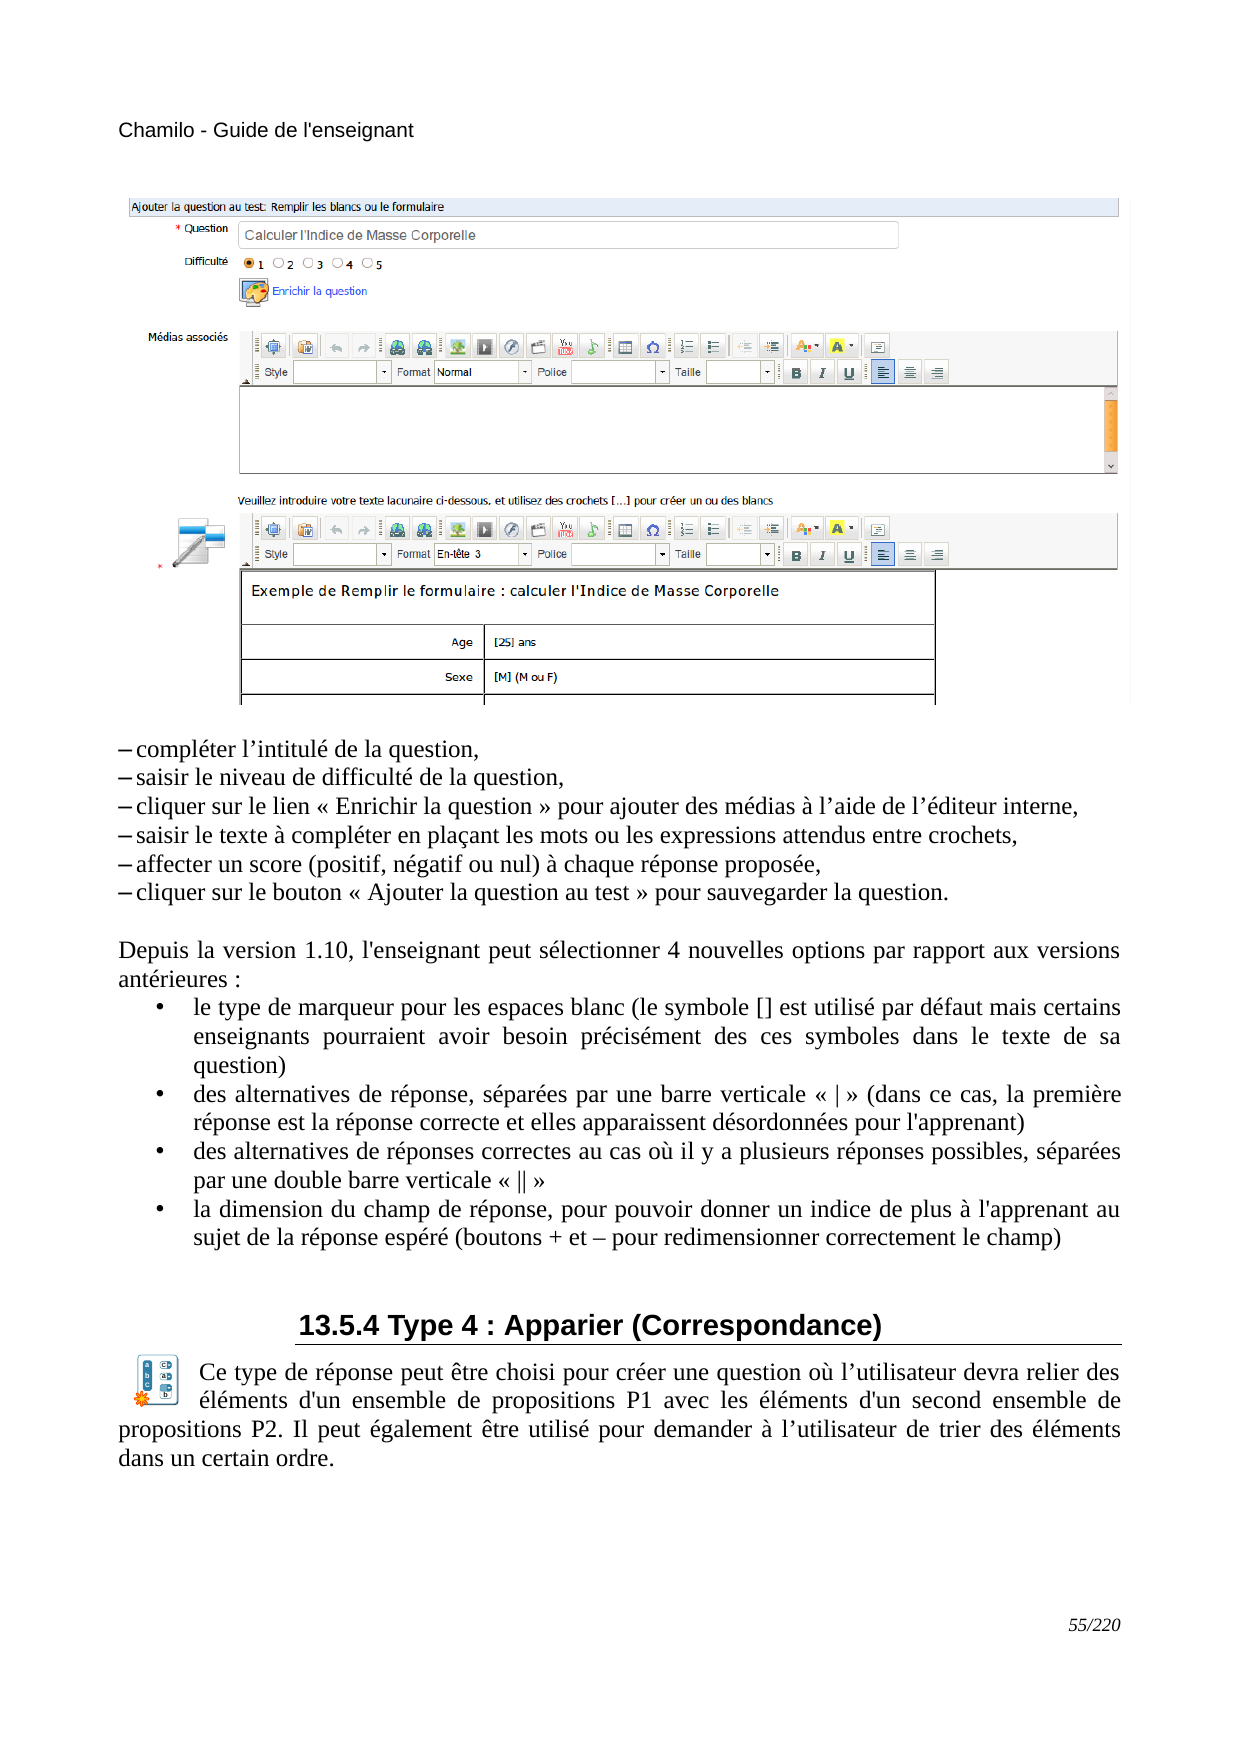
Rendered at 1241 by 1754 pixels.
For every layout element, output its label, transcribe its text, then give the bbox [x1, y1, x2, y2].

subtitle Type 4 : Apparier (Correspondance) [295, 1305, 1122, 1344]
list des alternatives de réponse, séparées par une barre verticale « | » (dans ce cas, la première réponse est la réponse correcte et elles apparaissent désordonnées pour l'apprenant) [156, 1079, 1122, 1136]
text Ce type de réponse peut être choisi pour créer une question où l’utilisateur devra relier des éléments d'un ensemble de propositions P1 avec les éléments d'un second ensemble de propositions P2. Il peut également être utilisé pour demander à l’utilisateur de trier des éléments dans un certain ordre. [118, 1357, 1122, 1472]
list cliquer sur le bouton « Ajouter la question au test » pour sauvegarder la question. [118, 877, 1122, 906]
text Depuis la version 1.10, l'enseignant peut sélectionner 4 nouvelles options par rapport aux versions antérieures : [118, 935, 1122, 992]
list saisir le texte à compléter en plaçant les mots ou les expressions attendus entre crochets, [118, 820, 1122, 849]
list la dimension du champ de réponse, pour pouvoir donner un indice de plus à l'apprenant au sujet de la réponse espéré (boutons + et – pour redimensionner correctement le champ) [156, 1194, 1122, 1251]
list affecter un score (positif, négatif ou nul) à chaque réponse proposée, [118, 849, 1122, 877]
list compléter l’intitulé de la question, [118, 734, 1122, 762]
list cliquer sur le lien « Enrichir la question » pour ajouter des médias à l’aide de l’éditeur interne, [118, 791, 1122, 820]
list saisir le niveau de difficulté de la question, [118, 762, 1122, 791]
picture [126, 198, 1131, 705]
list des alternatives de réponses correctes au cas où il y a plusieurs réponses possibles, séparées par une double barre verticale « || » [156, 1136, 1122, 1194]
list le type de marqueur pour les espaces blanc (le symbole [] est utilisé par défaut mais certains enseignants pourraient avoir besoin précisément des ces symboles dans le texte de sa question) [156, 992, 1122, 1079]
